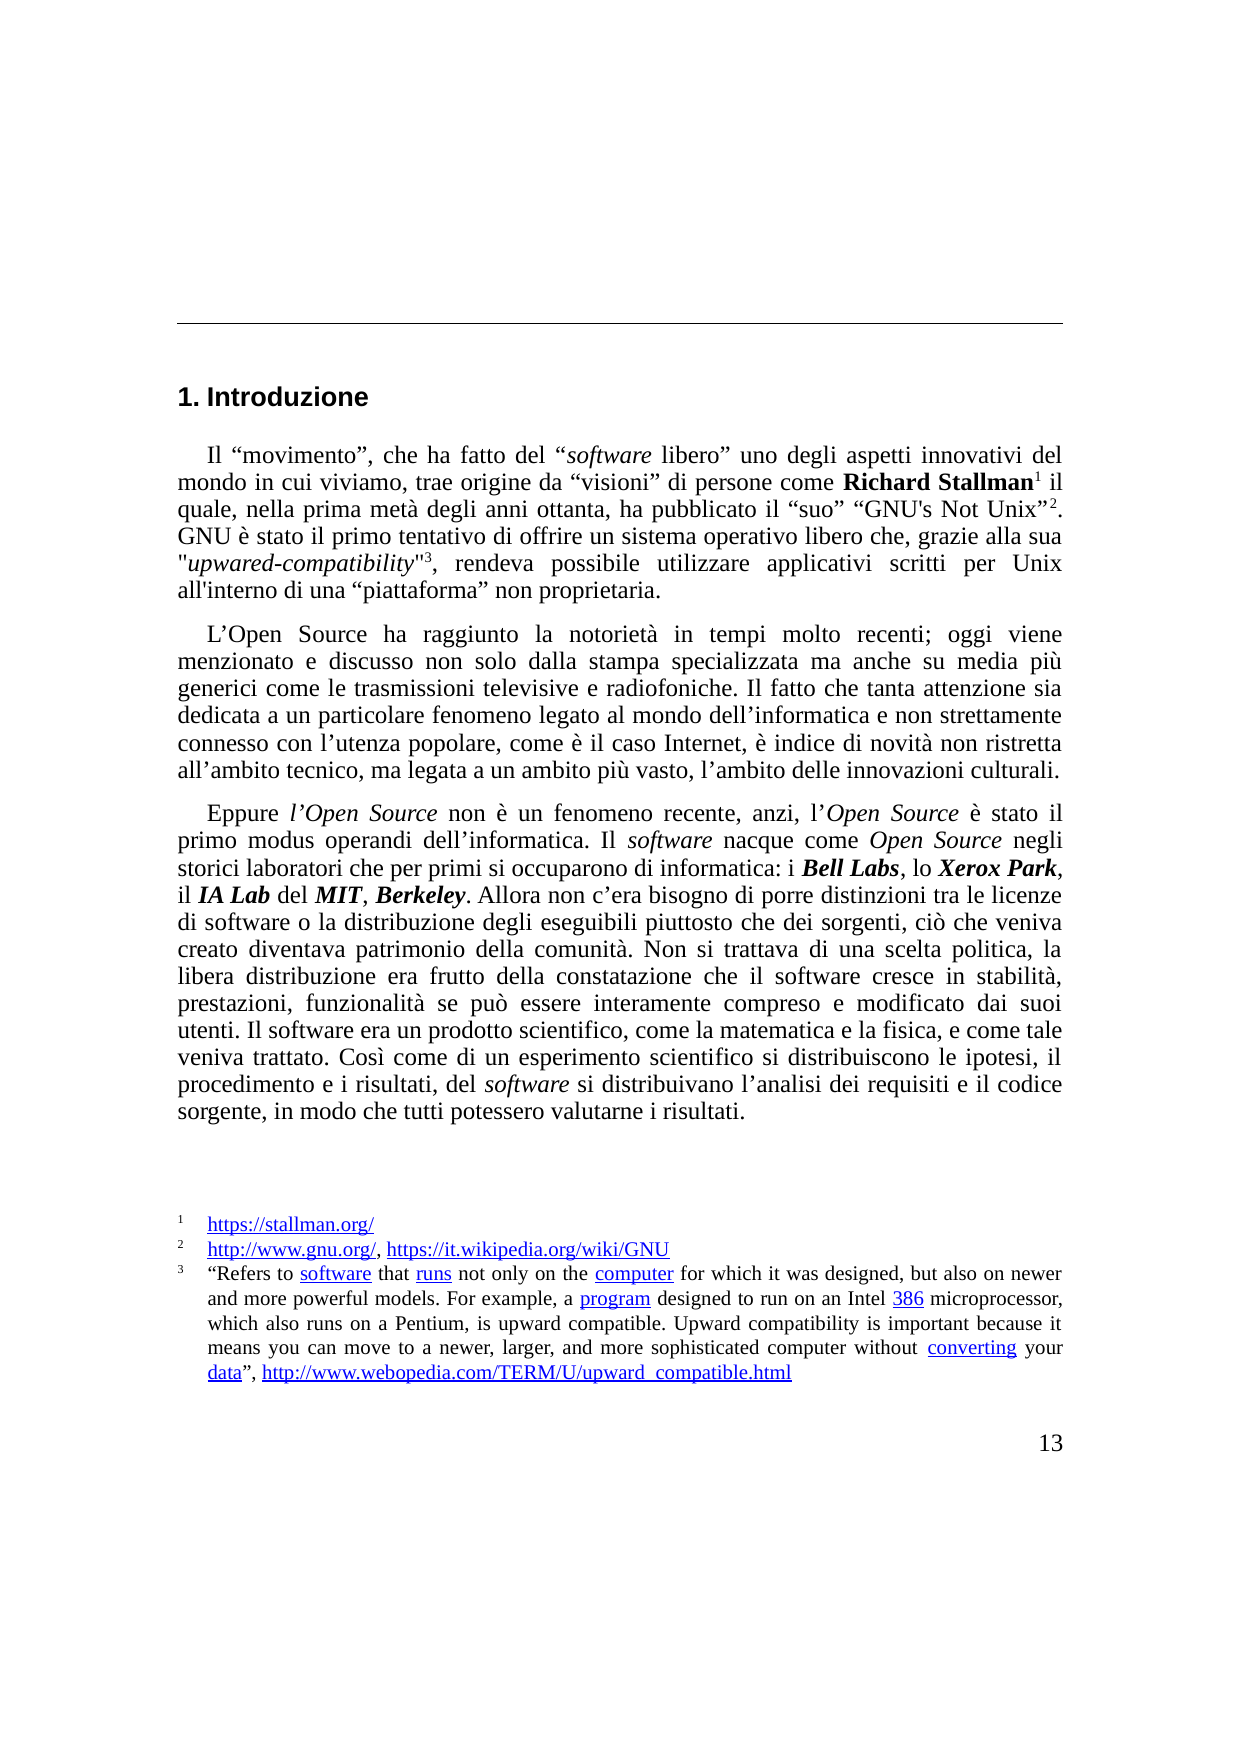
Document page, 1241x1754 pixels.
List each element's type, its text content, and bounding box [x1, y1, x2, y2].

text https://stallman.org/ [177, 1213, 1063, 1236]
text http://www.gnu.org/, https://it.wikipedia.org/wiki/GNU [177, 1238, 1063, 1261]
text L’Open Source ha raggiunto la notorietà in tempi molto recenti; oggi viene menzionato e discusso non solo dalla stampa specializzata ma anche su media più generici come le trasmissioni televisive e radiofoniche. Il fatto che tanta attenzione sia dedicata a un particolare fenomeno legato al mondo dell’informatica e non strettamente connesso con l’utenza popolare, come è il caso Internet, è indice di novità non ristretta all’ambito tecnico, ma legata a un ambito più vasto, l’ambito delle innovazioni culturali. [177, 621, 1063, 783]
text Il “movimento”, che ha fatto del “software libero” uno degli aspetti innovativi del mondo in cui viviamo, trae origine da “visioni” di persone come Richard Stallman il quale, nella prima metà degli anni ottanta, ha pubblicato il “suo” “GNU's Not Unix”. GNU è stato il primo tentativo di offrire un sistema operativo libero che, grazie alla sua "upwared-compatibility", rendeva possibile utilizzare applicativi scritti per Unix all'interno di una “piattaforma” non proprietaria. [177, 442, 1063, 604]
subtitle Introduzione [177, 382, 1063, 412]
text Eppure l’Open Source non è un fenomeno recente, anzi, l’Open Source è stato il primo modus operandi dell’informatica. Il software nacque come Open Source negli storici laboratori che per primi si occuparono di informatica: i Bell Labs, lo Xerox Park, il IA Lab del MIT, Berkeley. Allora non c’era bisogno di porre distinzioni tra le licenze di software o la distribuzione degli eseguibili piuttosto che dei sorgenti, ciò che veniva creato diventava patrimonio della comunità. Non si trattava di una scelta politica, la libera distribuzione era frutto della constatazione che il software cresce in stabilità, prestazioni, funzionalità se può essere interamente compreso e modificato dai suoi utenti. Il software era un prodotto scientifico, come la matematica e la fisica, e come tale veniva trattato. Così come di un esperimento scientifico si distribuiscono le ipotesi, il procedimento e i risultati, del software si distribuivano l’analisi dei requisiti e il codice sorgente, in modo che tutti potessero valutarne i risultati. [177, 800, 1063, 1125]
text “Refers to software that runs not only on the computer for which it was designed, but also on newer and more powerful models. For example, a program designed to run on an Intel 386 microprocessor, which also runs on a Pentium, is upward compatible. Upward compatibility is important because it means you can move to a newer, larger, and more sophisticated computer without converting your data”, http://www.webopedia.com/TERM/U/upward_compatible.html [177, 1262, 1063, 1384]
